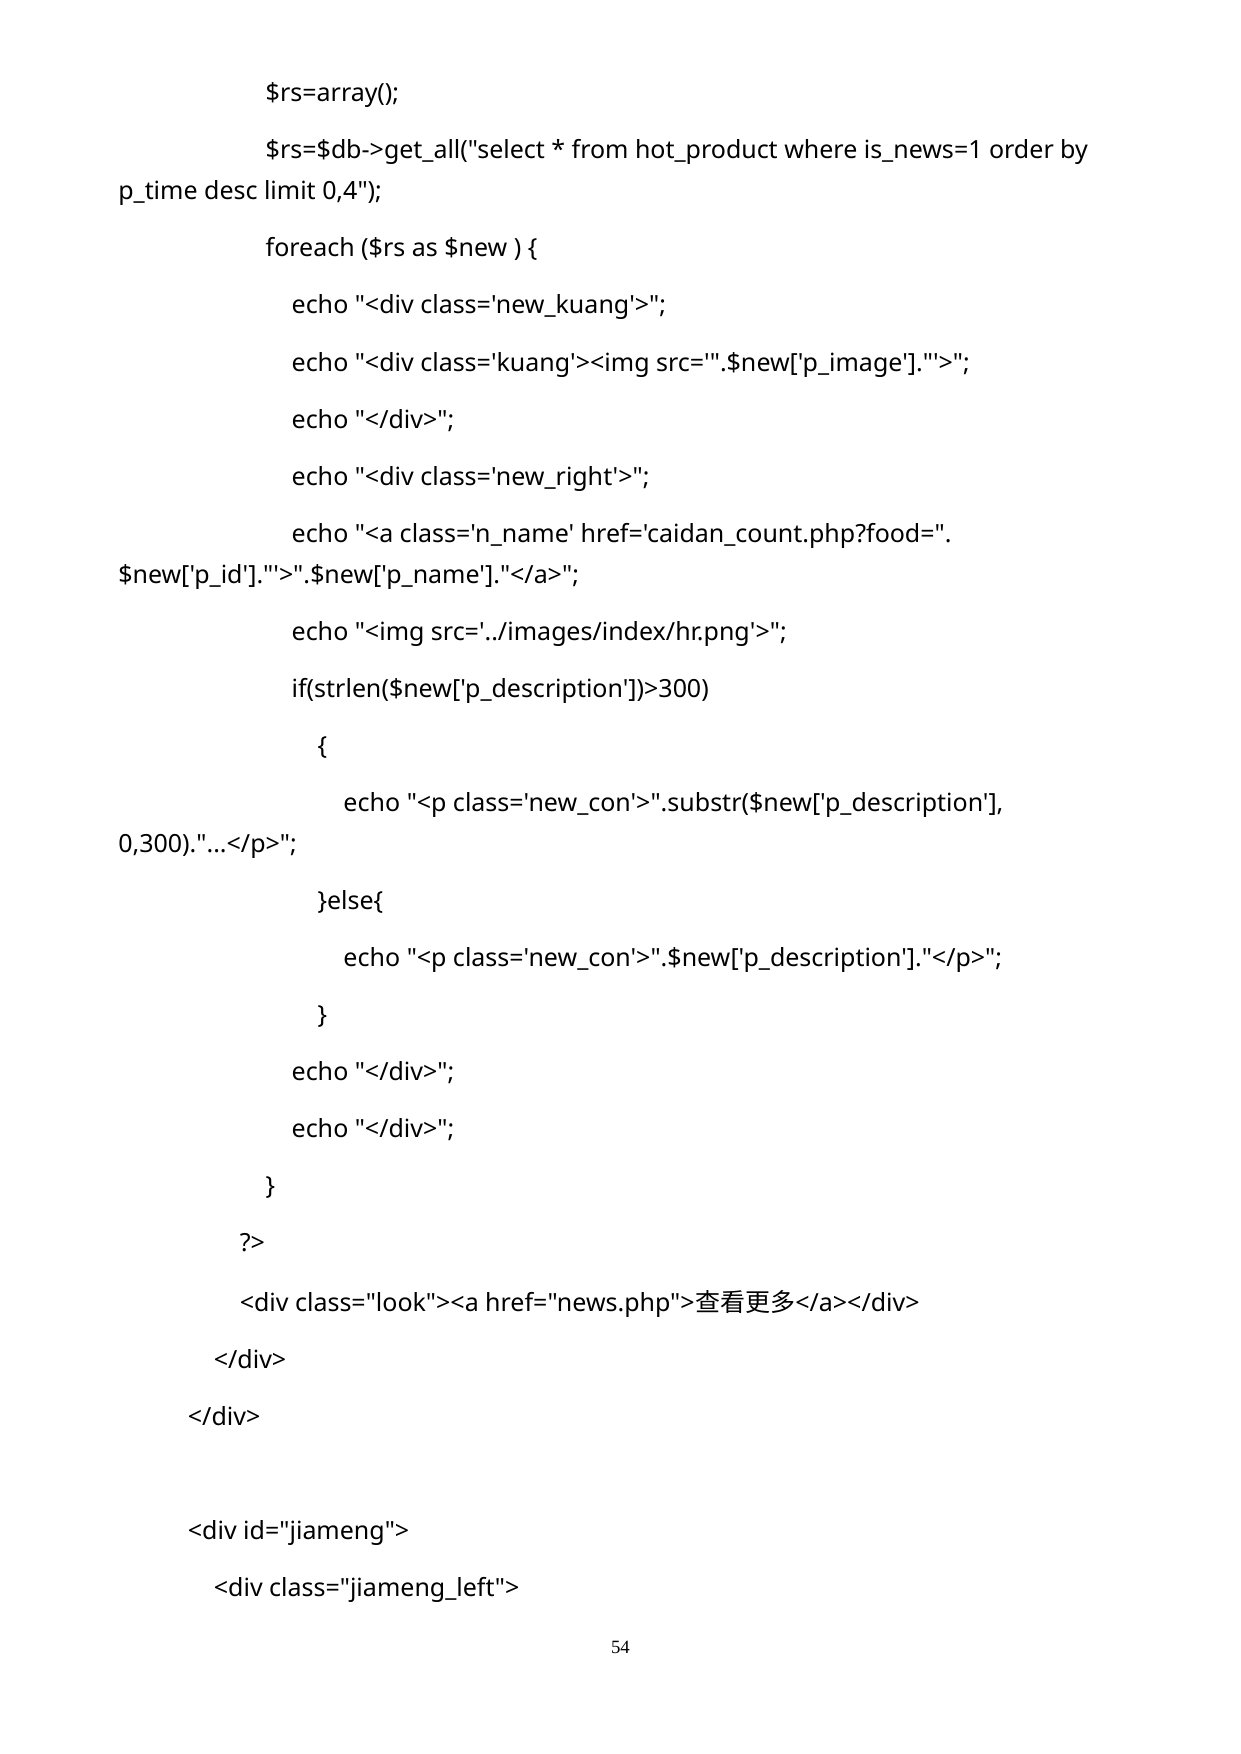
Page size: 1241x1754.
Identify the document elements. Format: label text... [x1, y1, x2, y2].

text echo "</div>"; [118, 1054, 1122, 1088]
text if(strlen($new['p_description'])>300) [118, 670, 1122, 704]
text echo "<a class='n_name' href='caidan_count.php?food=".$new['p_id']."'>".$new['p_name']."</a>"; [118, 515, 1122, 590]
text echo "</div>"; [118, 401, 1122, 435]
text $rs=$db->get_all("select * from hot_product where is_news=1 order by p_time desc limit 0,4"); [118, 132, 1122, 207]
text ?> [118, 1225, 1122, 1259]
text <div class="look"><a href="news.php">查看更多</a></div> [118, 1282, 1122, 1318]
text </div> [118, 1399, 1122, 1433]
text } [118, 1168, 1122, 1202]
text foreach ($rs as $new ) { [118, 230, 1122, 264]
text <div class="jiameng_left"> [118, 1570, 1122, 1604]
text echo "<div class='new_right'>"; [118, 458, 1122, 492]
text echo "<p class='new_con'>".substr($new['p_description'], 0,300)."...</p>"; [118, 784, 1122, 859]
text echo "<div class='kuang'><img src='".$new['p_image']."'>"; [118, 344, 1122, 378]
text $rs=array(); [118, 75, 1122, 109]
text echo "</div>"; [118, 1111, 1122, 1145]
text { [118, 727, 1122, 762]
text echo "<div class='new_kuang'>"; [118, 287, 1122, 321]
text <div id="jiameng"> [118, 1513, 1122, 1547]
text </div> [118, 1342, 1122, 1376]
text }else{ [118, 882, 1122, 917]
text } [118, 997, 1122, 1031]
text echo "<img src='../images/index/hr.png'>"; [118, 613, 1122, 647]
text echo "<p class='new_con'>".$new['p_description']."</p>"; [118, 939, 1122, 974]
